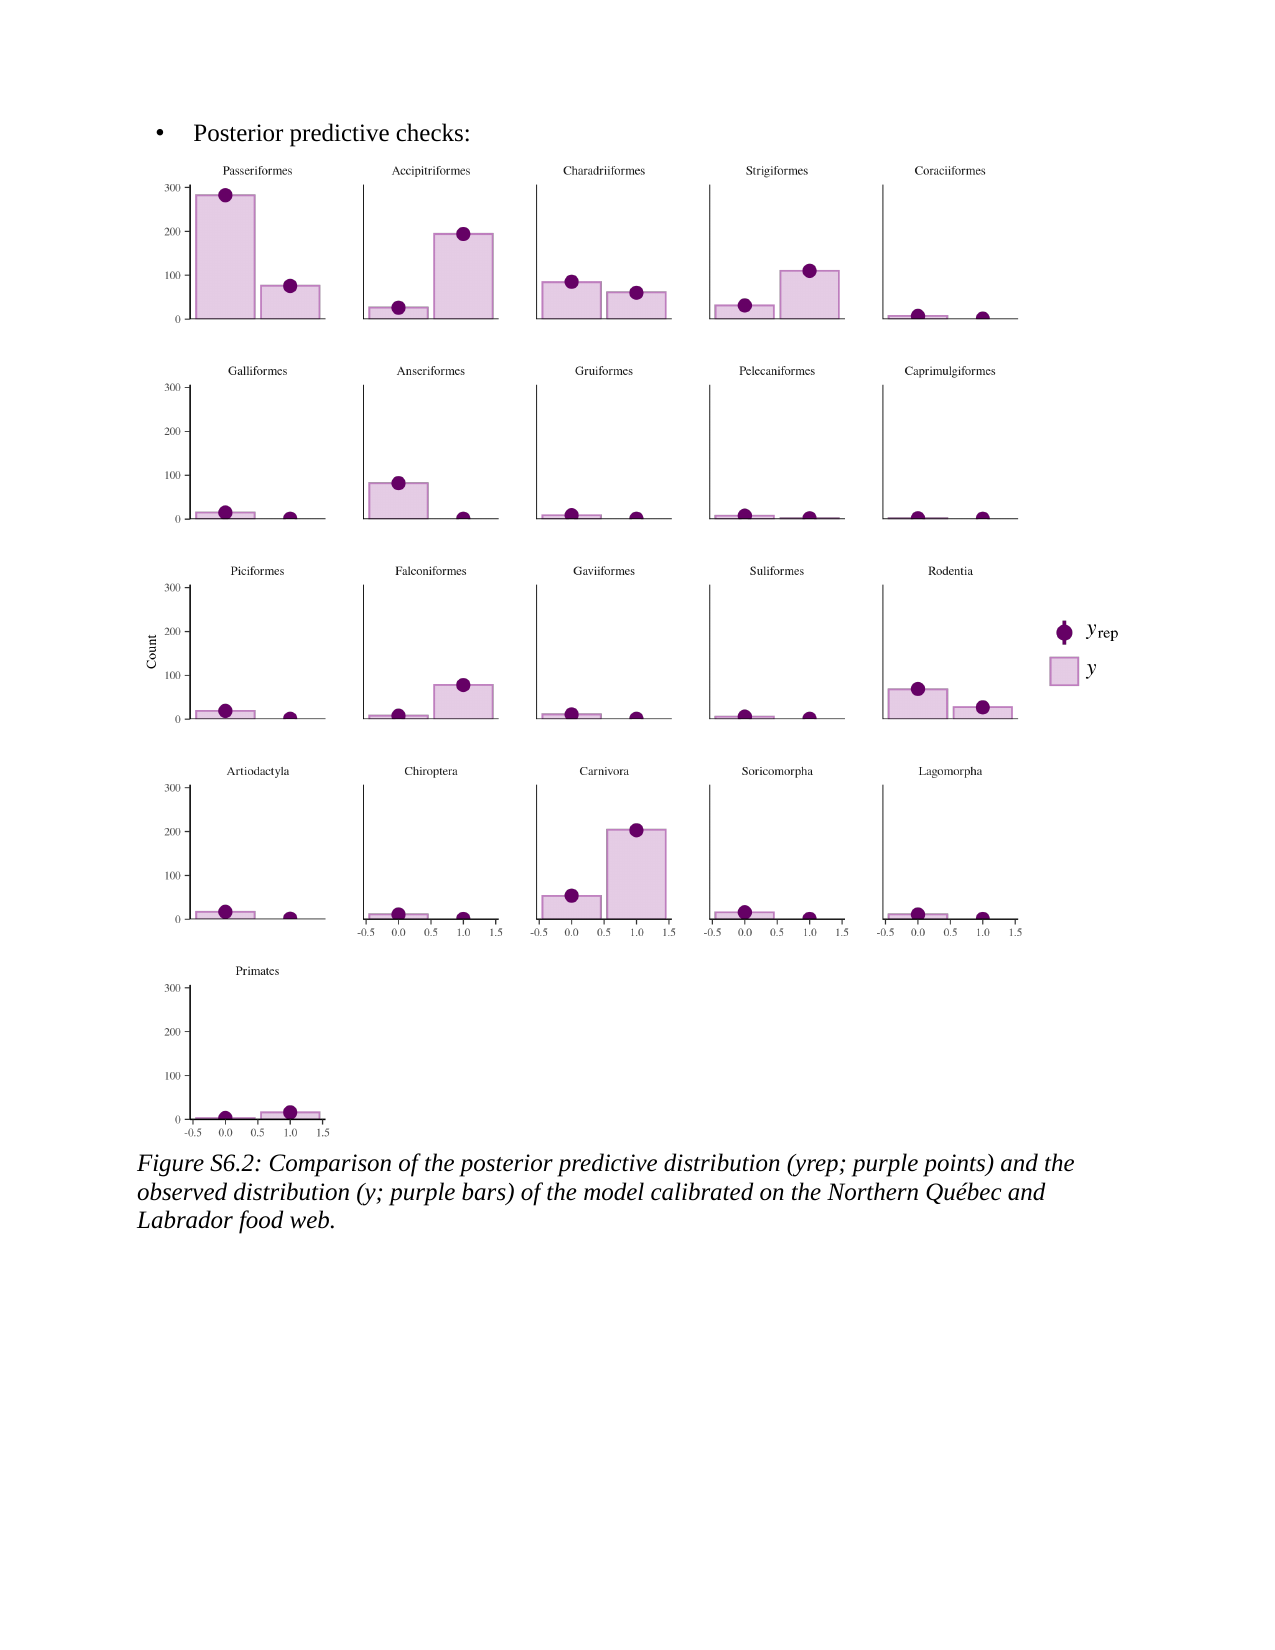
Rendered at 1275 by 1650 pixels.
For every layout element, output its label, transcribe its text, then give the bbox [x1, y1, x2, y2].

picture [136, 146, 1139, 1149]
list Figure S6.2: Comparison of the posterior predictive distribution (yrep; purple points) and the observed distribution (y; purple bars) of the model calibrated on the Northern Québec and Labrador food web. [137, 1149, 1138, 1234]
list Posterior predictive checks: [156, 118, 1157, 147]
